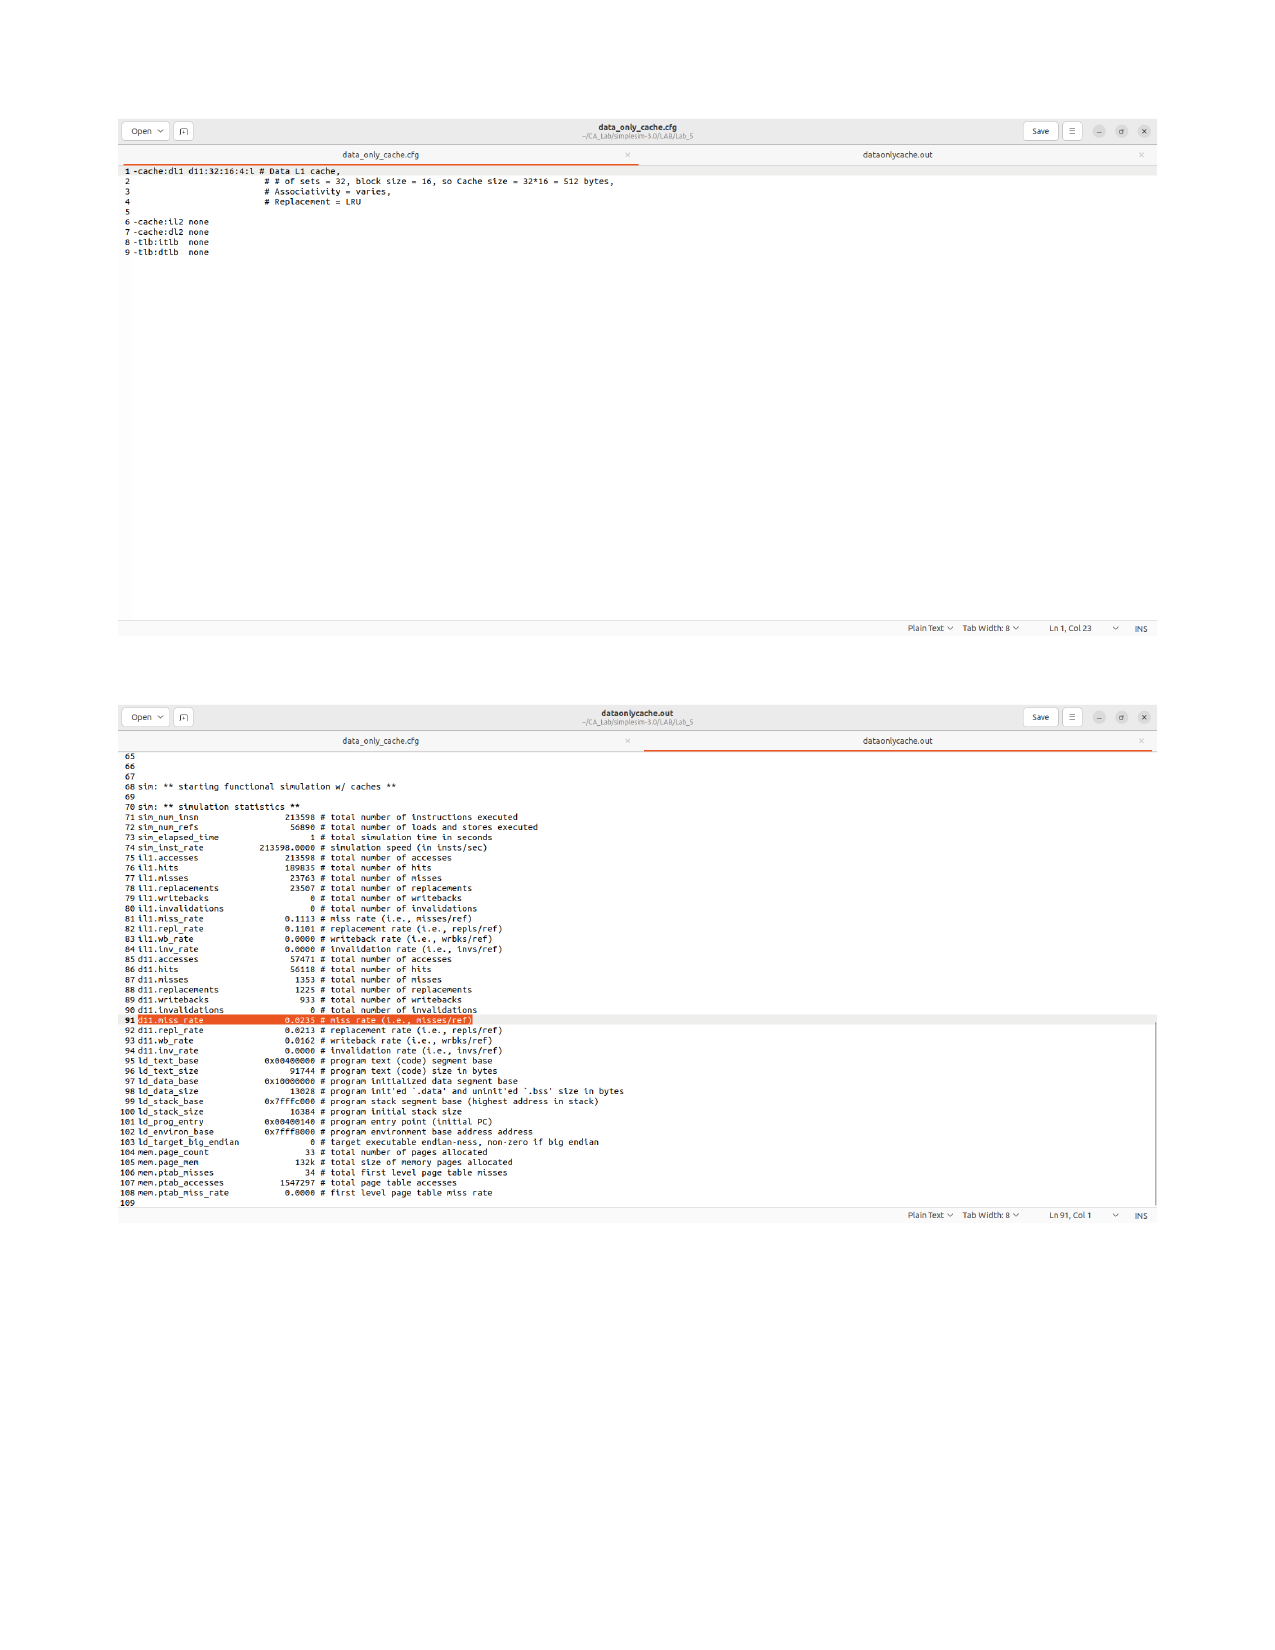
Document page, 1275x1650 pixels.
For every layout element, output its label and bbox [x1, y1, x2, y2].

picture [118, 704, 1157, 1223]
picture [118, 118, 1157, 636]
